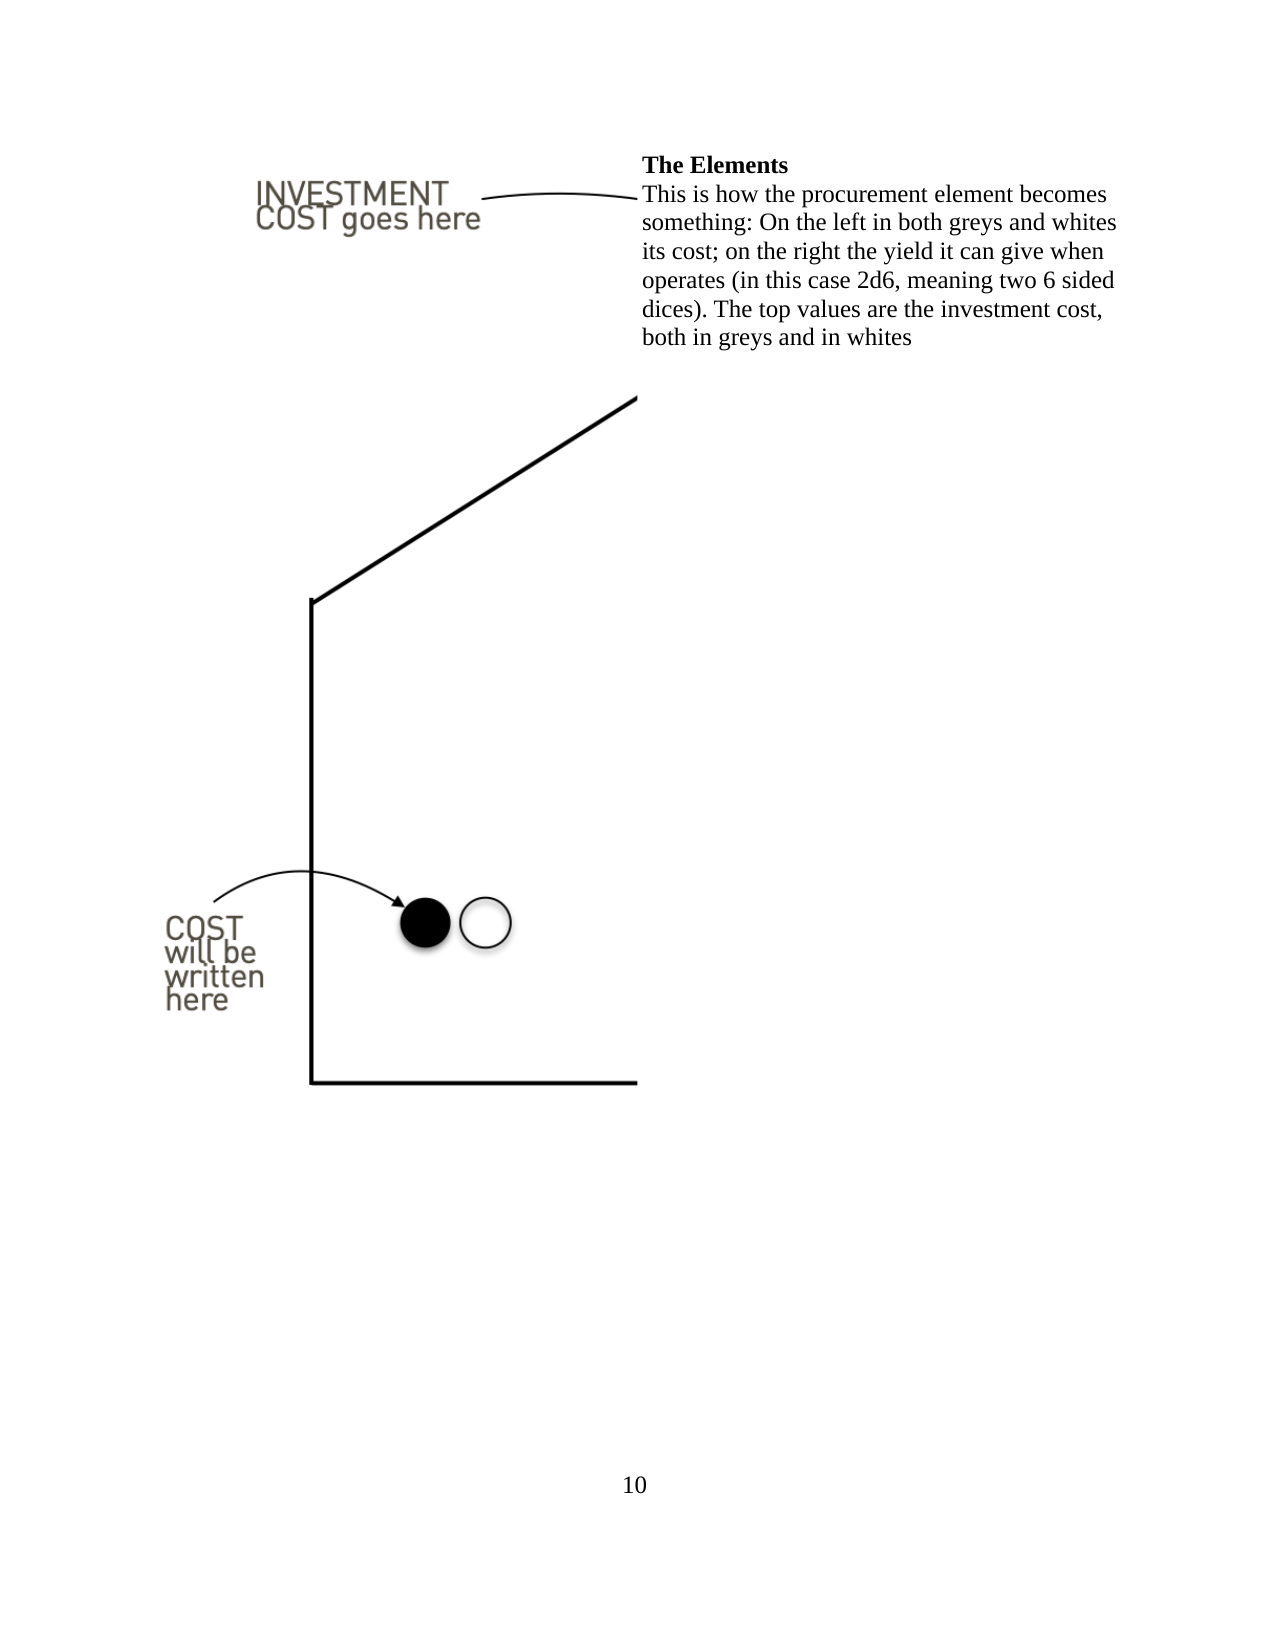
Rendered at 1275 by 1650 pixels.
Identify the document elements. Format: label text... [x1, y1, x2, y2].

table_cell [150, 179, 154, 1171]
table_header The Elements [638, 150, 1125, 179]
picture [154, 178, 638, 1171]
table_cell This is how the procurement element becomes something: On the left in both greys and whites its cost; on the right the yield it can give when operates (in this case 2d6, meaning two 6 sided dices). The top values are the investment cost, both in greys and in whites [638, 179, 1125, 1171]
table_header [150, 150, 637, 179]
